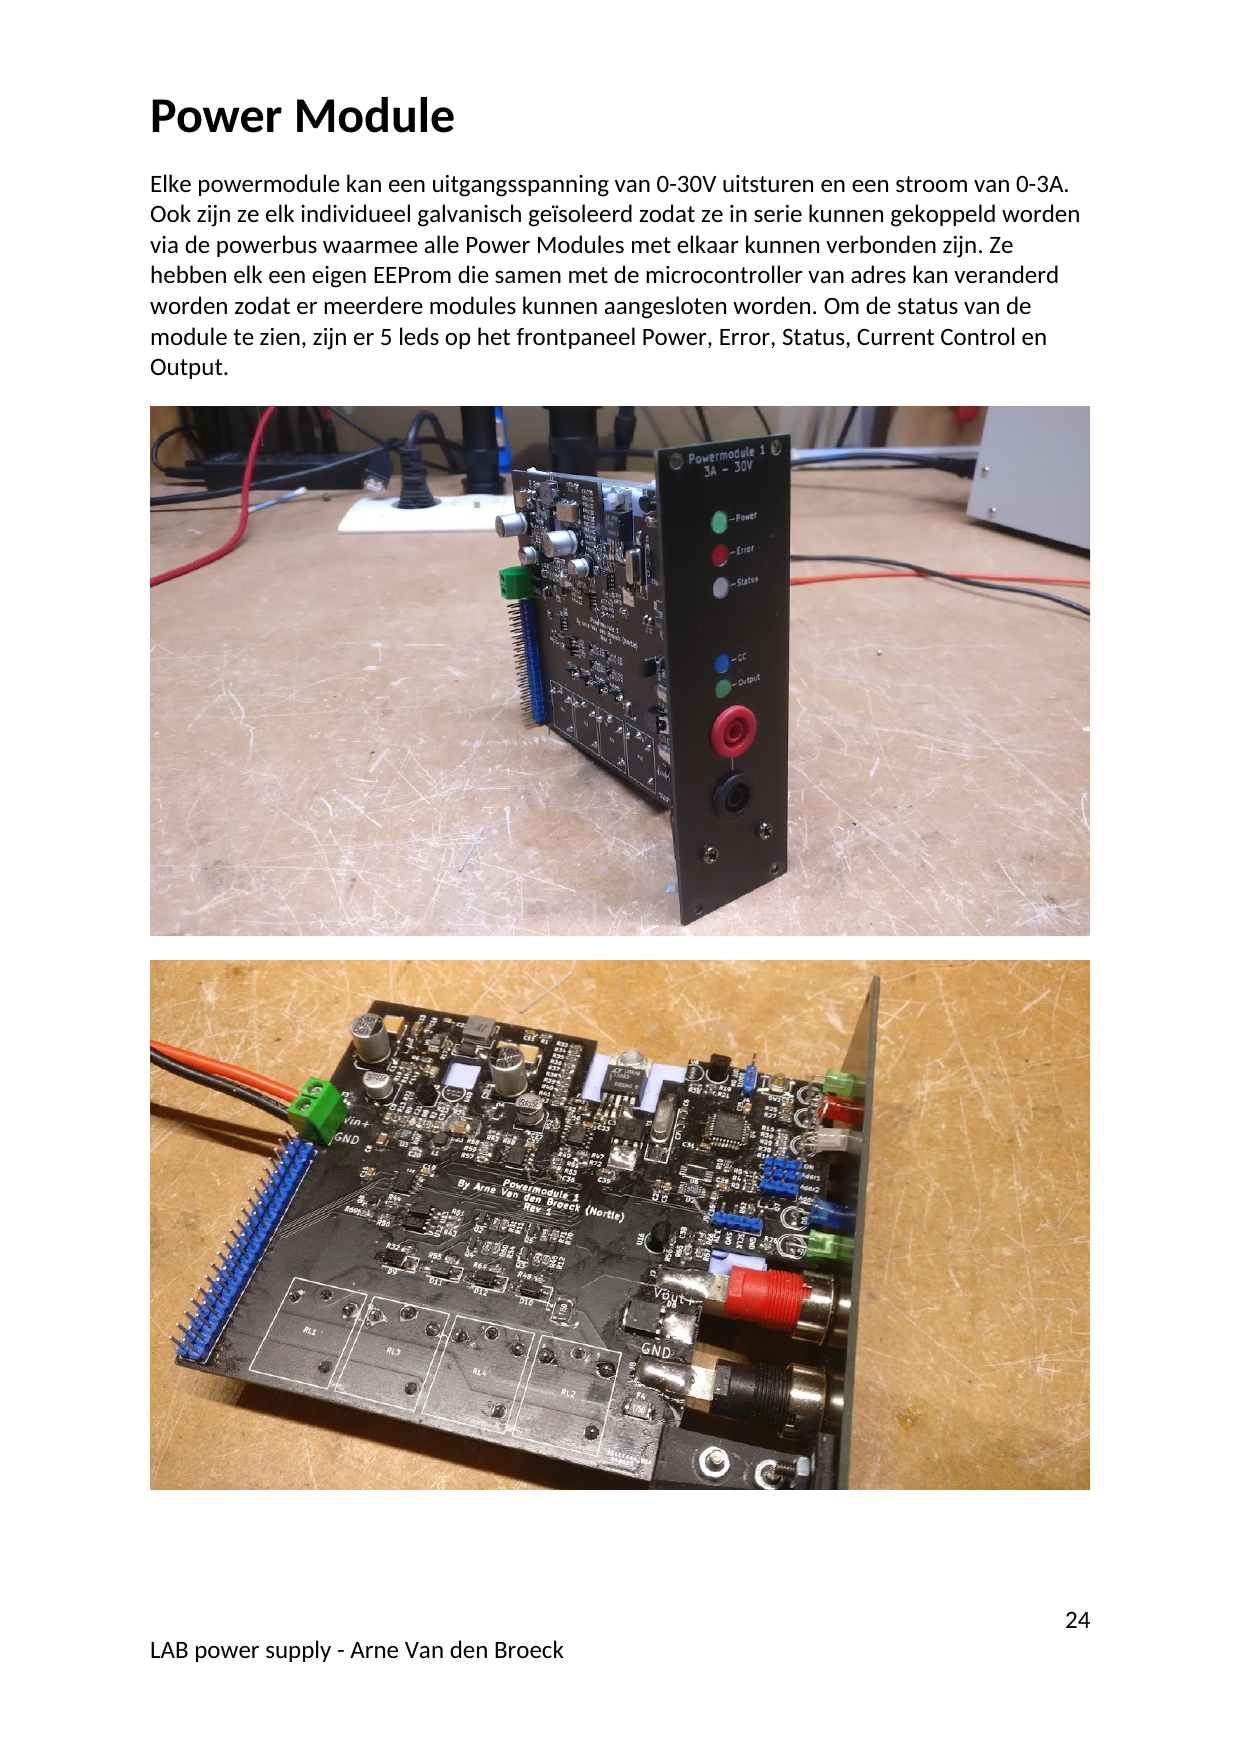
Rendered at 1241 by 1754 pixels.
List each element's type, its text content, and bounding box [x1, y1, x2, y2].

subtitle Power Module [150, 84, 1090, 145]
text Elke powermodule kan een uitgangsspanning van 0-30V uitsturen en een stroom van 0-3A. Ook zijn ze elk individueel galvanisch geïsoleerd zodat ze in serie kunnen gekoppeld worden via de powerbus waarmee alle Power Modules met elkaar kunnen verbonden zijn. Ze hebben elk een eigen EEProm die samen met de microcontroller van adres kan veranderd worden zodat er meerdere modules kunnen aangesloten worden. Om de status van de module te zien, zijn er 5 leds op het frontpaneel Power, Error, Status, Current Control en Output. [150, 168, 1090, 382]
